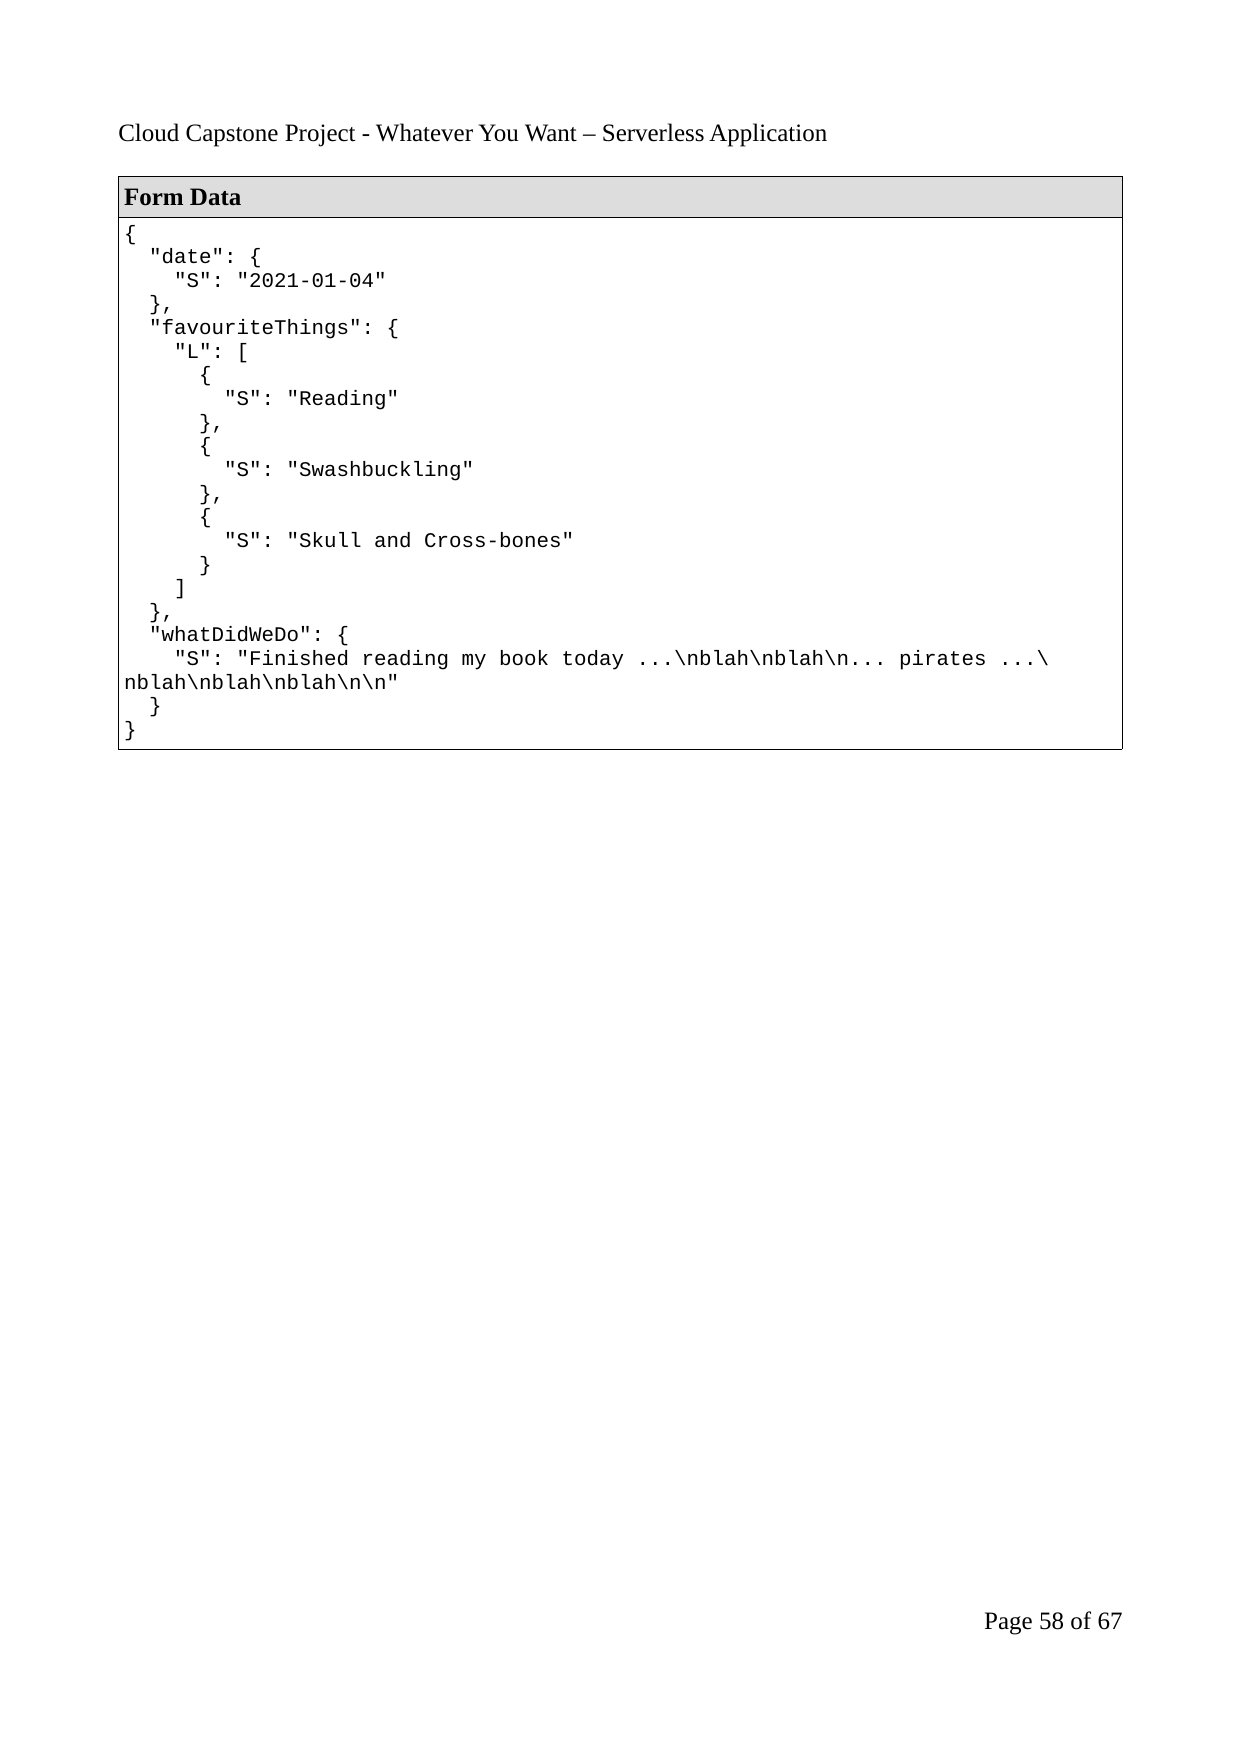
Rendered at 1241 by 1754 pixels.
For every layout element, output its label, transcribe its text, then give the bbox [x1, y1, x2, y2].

table_header Form Data [119, 177, 1122, 217]
table_cell { "date": { "S": "2021-01-04" }, "favouriteThings": { "L": [ { "S": "Reading" }, { "S": "Swashbuckling" }, { "S": "Skull and Cross-bones" } ] }, "whatDidWeDo": { "S": "Finished reading my book today ...\nblah\nblah\n... pirates ...\nblah\nblah\nblah\n\n" } } [119, 218, 1122, 748]
